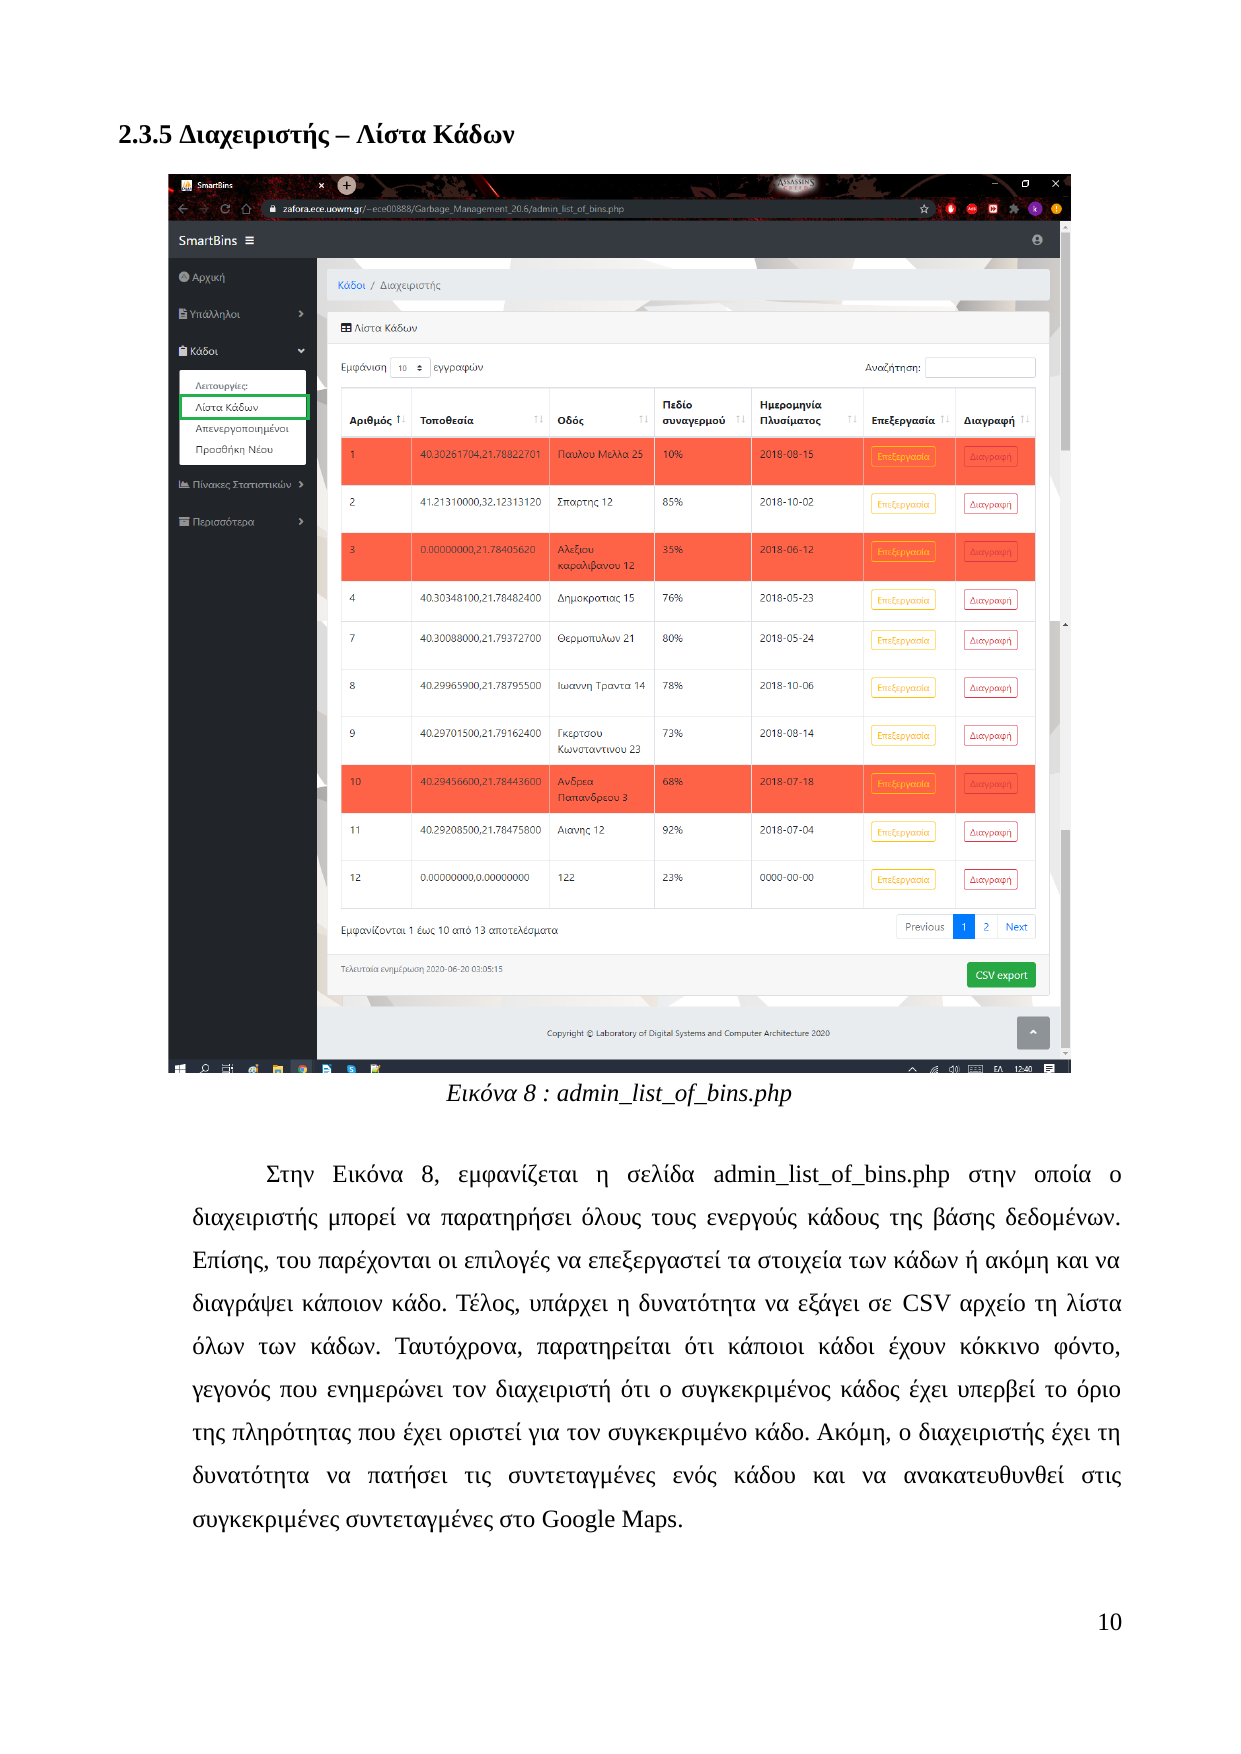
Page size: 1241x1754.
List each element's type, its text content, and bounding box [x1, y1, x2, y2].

text Στην Εικόνα 8, εμφανίζεται η σελίδα admin_list_of_bins.php στην οποία ο διαχειριστής μπορεί να παρατηρήσει όλους τους ενεργούς κάδους της βάσης δεδομένων. Επίσης, του παρέχονται οι επιλογές να επεξεργαστεί τα στοιχεία των κάδων ή ακόμη και να διαγράψει κάποιον κάδο. Τέλος, υπάρχει η δυνατότητα να εξάγει σε CSV αρχείο τη λίστα όλων των κάδων. Ταυτόχρονα, παρατηρείται ότι κάποιοι κάδοι έχουν κόκκινο φόντο, γεγονός που ενημερώνει τον διαχειριστή ότι ο συγκεκριμένος κάδος έχει υπερβεί το όριο της πληρότητας που έχει οριστεί για τον συγκεκριμένο κάδο. Ακόμη, ο διαχειριστής έχει τη δυνατότητα να πατήσει τις συντεταγμένες ενός κάδου και να ανακατευθυνθεί στις συγκεκριμένες συντεταγμένες στο Google Maps. [192, 1159, 1122, 1532]
picture [168, 174, 1072, 1073]
text Εικόνα 8 : admin_list_of_bins.php [168, 1073, 1072, 1107]
subtitle 2.3.5 Διαχειριστής – Λίστα Κάδων [118, 118, 1122, 149]
